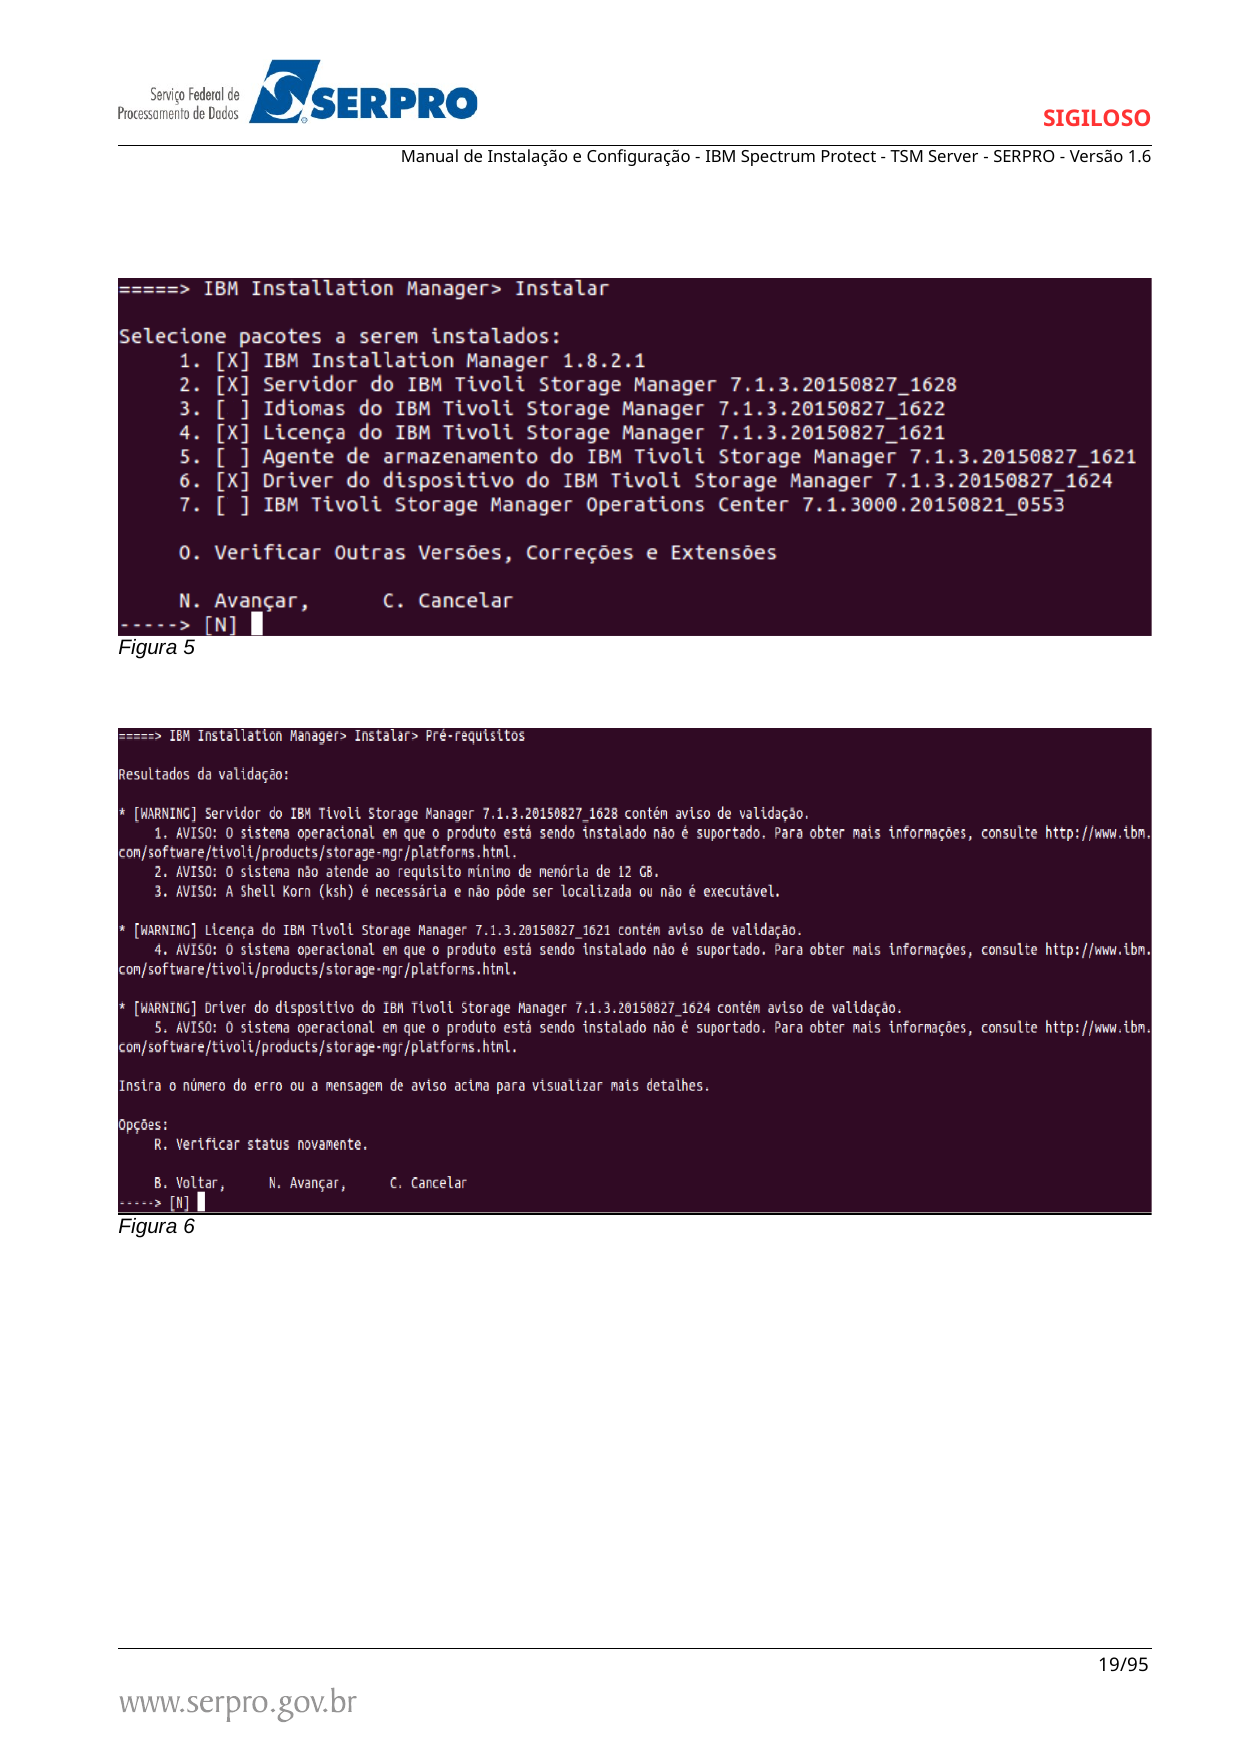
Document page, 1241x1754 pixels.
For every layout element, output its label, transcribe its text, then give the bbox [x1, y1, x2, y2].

picture [118, 728, 1152, 1215]
picture [118, 59, 478, 124]
picture [118, 278, 1152, 636]
text Figura 5 [118, 636, 1152, 659]
text Figura 6 [118, 1215, 1152, 1238]
